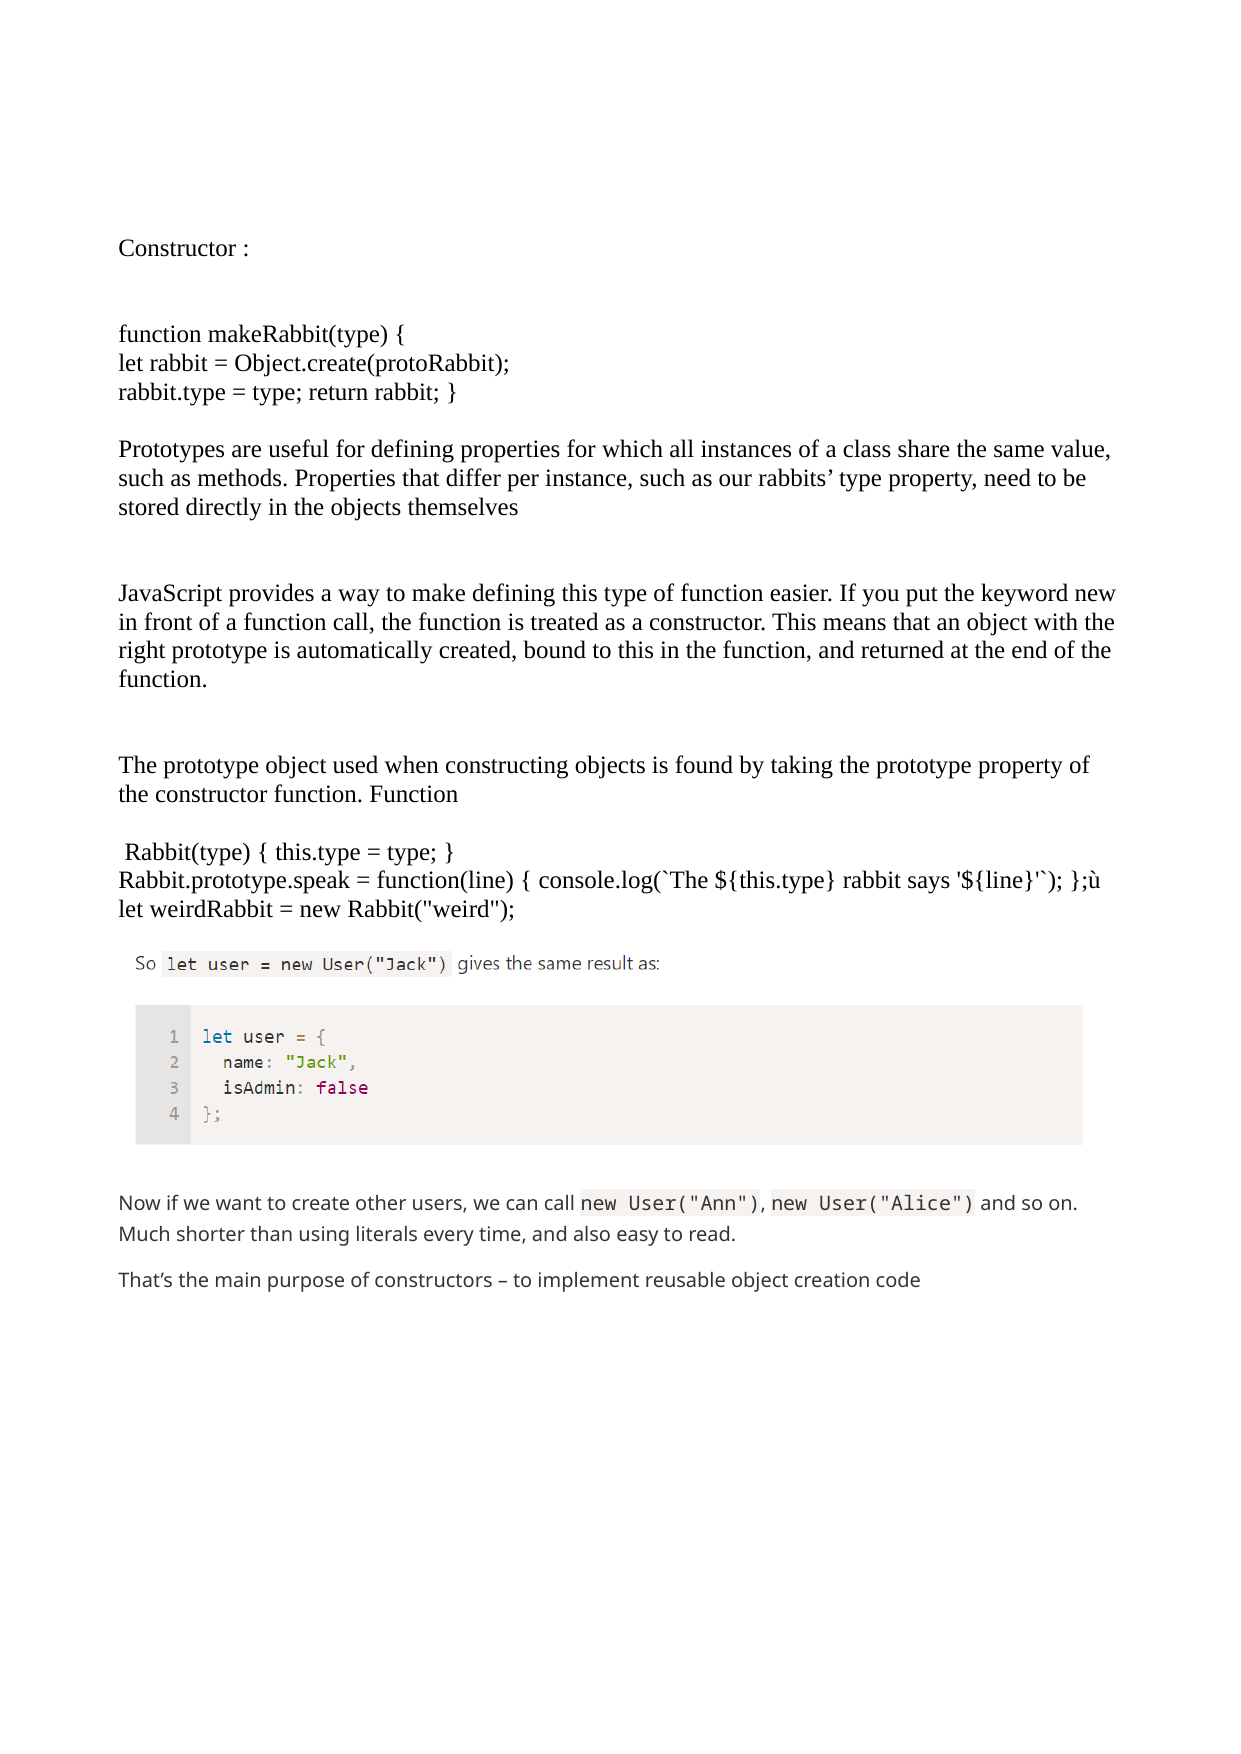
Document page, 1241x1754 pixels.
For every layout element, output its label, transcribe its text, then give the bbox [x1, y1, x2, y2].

text rabbit.type = type; return rabbit; } [118, 377, 1122, 406]
text That’s the main purpose of constructors – to implement reusable object creation code [118, 1266, 1122, 1293]
text function makeRabbit(type) { [118, 319, 1122, 348]
text Prototypes are useful for defining properties for which all instances of a class share the same value, such as methods. Properties that differ per instance, such as our rabbits’ type property, need to be stored directly in the objects themselves [118, 434, 1122, 521]
text Rabbit(type) { this.type = type; } [118, 837, 1122, 866]
text Rabbit.prototype.speak = function(line) { console.log(`The ${this.type} rabbit says '${line}'`); };ù let weirdRabbit = new Rabbit("weird"); [118, 866, 1122, 923]
text Constructor : [118, 233, 1122, 262]
text The prototype object used when constructing objects is found by taking the prototype property of the constructor function. Function [118, 751, 1122, 808]
text JavaScript provides a way to make defining this type of function easier. If you put the keyword new in front of a function call, the function is treated as a constructor. This means that an object with the right prototype is automatically created, bound to this in the function, and returned at the end of the function. [118, 578, 1122, 693]
picture [118, 951, 1123, 1160]
text Now if we want to create other users, we can call new User("Ann"), new User("Alice") and so on. Much shorter than using literals every time, and also easy to read. [118, 1189, 1122, 1247]
text let rabbit = Object.create(protoRabbit); [118, 348, 1122, 377]
